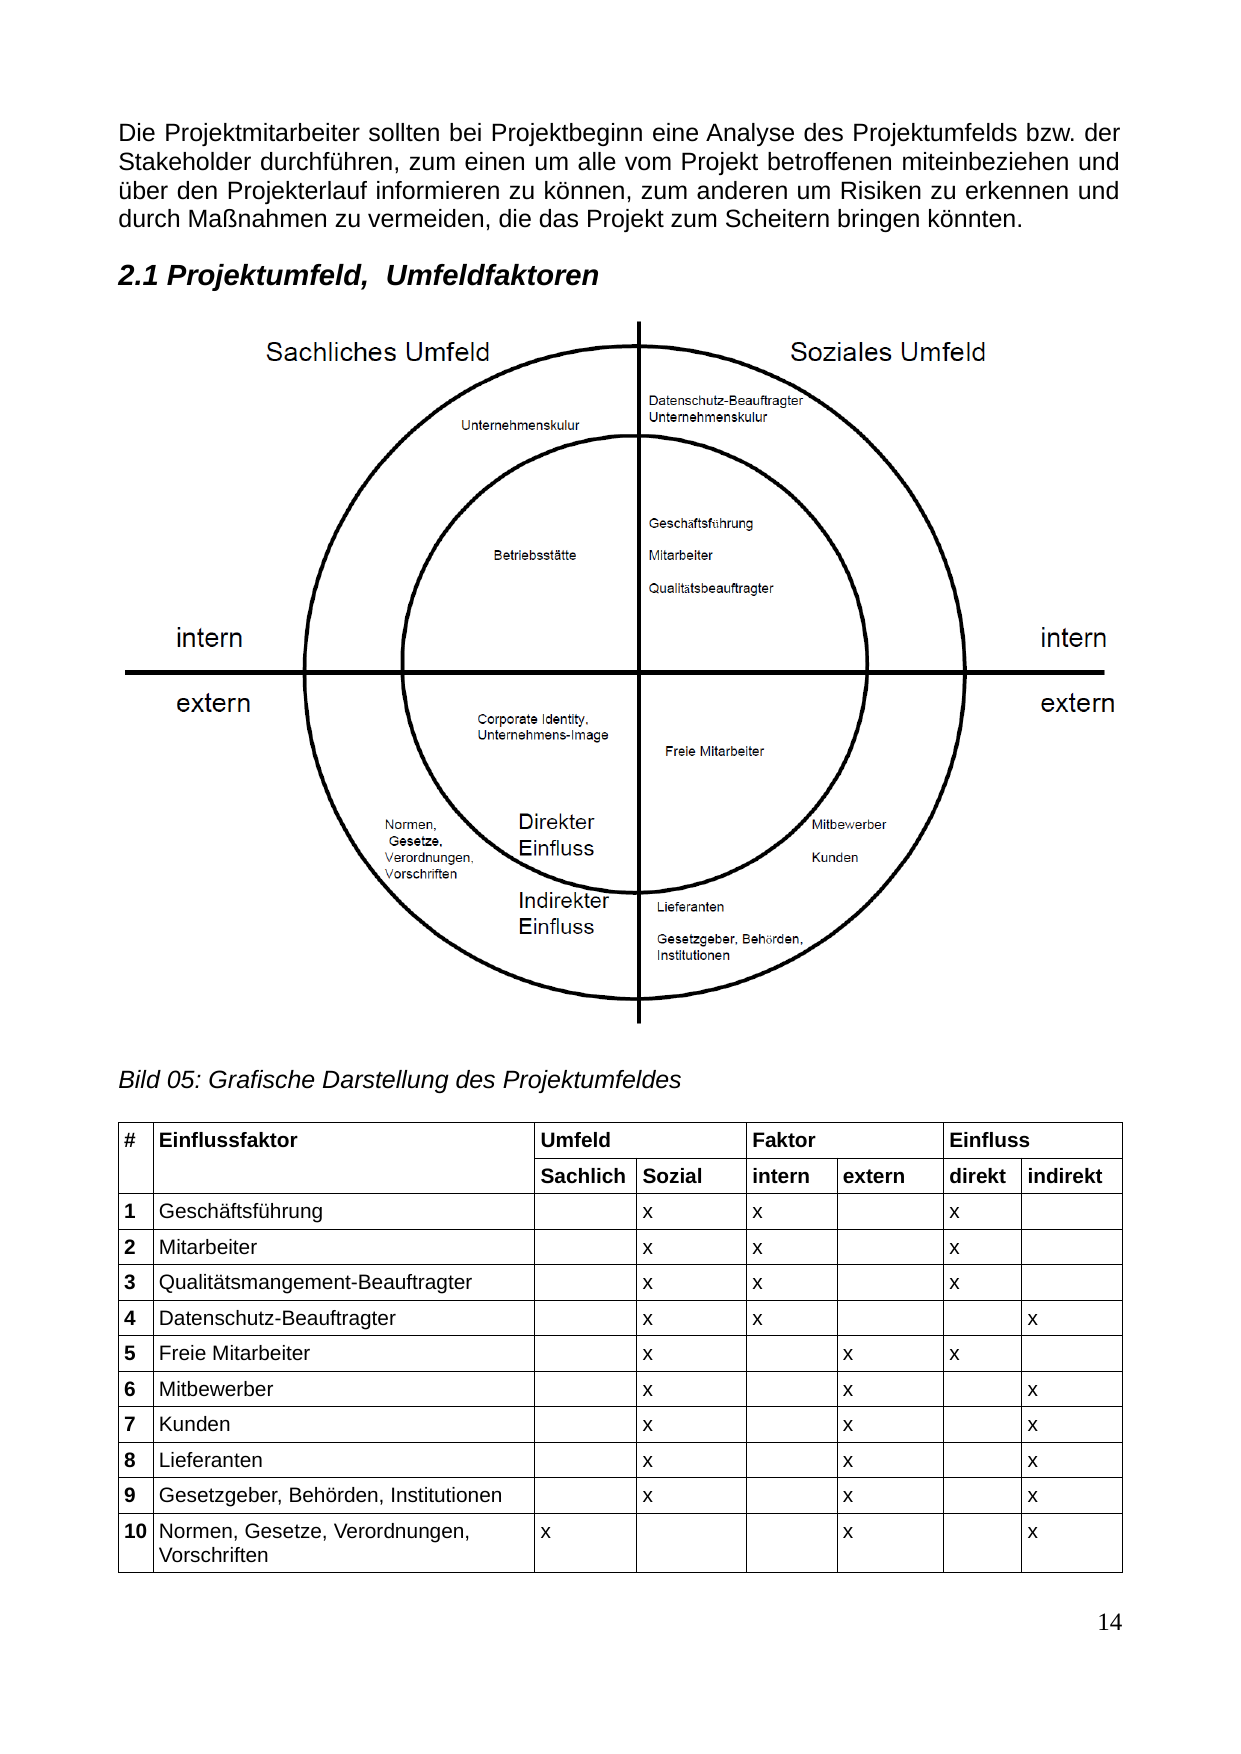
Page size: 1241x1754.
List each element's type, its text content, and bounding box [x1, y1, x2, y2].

table_cell x [838, 1336, 943, 1371]
table_cell direkt [944, 1159, 1021, 1193]
table_cell Lieferanten [154, 1443, 534, 1477]
table_cell x [1022, 1301, 1122, 1335]
table_cell [747, 1514, 837, 1572]
table_cell x [944, 1194, 1021, 1229]
table_cell 3 [119, 1265, 153, 1300]
table_cell x [535, 1514, 636, 1572]
table_cell Mitbewerber [154, 1372, 534, 1406]
table_cell x [1022, 1372, 1122, 1406]
table_cell Kunden [154, 1407, 534, 1442]
text Die Projektmitarbeiter sollten bei Projektbeginn eine Analyse des Projektumfelds bzw. der Stakeholder durchführen, zum einen um alle vom Projekt betroffenen miteinbeziehen und über den Projekterlauf informieren zu können, zum anderen um Risiken zu erkennen und durch Maßnahmen zu vermeiden, die das Projekt zum Scheitern bringen könnten. [118, 118, 1122, 233]
table_cell 4 [119, 1301, 153, 1335]
table_cell [535, 1265, 636, 1300]
table_cell Normen, Gesetze, Verordnungen, Vorschriften [154, 1514, 534, 1572]
table_cell Gesetzgeber, Behörden, Institutionen [154, 1478, 534, 1513]
table_cell [535, 1407, 636, 1442]
table_cell [944, 1301, 1021, 1335]
table_cell 1 [119, 1194, 153, 1229]
table_cell x [944, 1265, 1021, 1300]
table_header Faktor [747, 1123, 943, 1158]
table_cell x [637, 1372, 746, 1406]
table_cell Geschäftsführung [154, 1194, 534, 1229]
table_cell 2 [119, 1230, 153, 1264]
table_cell [535, 1372, 636, 1406]
table_cell [1022, 1230, 1122, 1264]
table_cell x [944, 1230, 1021, 1264]
table_cell x [1022, 1514, 1122, 1572]
table_cell [944, 1407, 1021, 1442]
table_cell x [637, 1336, 746, 1371]
table_cell [535, 1194, 636, 1229]
table_cell [747, 1372, 837, 1406]
table_cell [944, 1514, 1021, 1572]
table_cell 8 [119, 1443, 153, 1477]
table_cell x [637, 1443, 746, 1477]
table_cell [838, 1194, 943, 1229]
text Bild 05: Grafische Darstellung des Projektumfeldes [118, 1064, 1122, 1093]
table_cell Freie Mitarbeiter [154, 1336, 534, 1371]
table_cell indirekt [1022, 1159, 1122, 1193]
table_cell 7 [119, 1407, 153, 1442]
table_cell x [838, 1443, 943, 1477]
table_cell x [838, 1407, 943, 1442]
table_cell [535, 1478, 636, 1513]
table_header Einfluss [944, 1123, 1122, 1158]
table_header Einflussfaktor [154, 1123, 534, 1193]
picture [118, 304, 1122, 1024]
table_cell [637, 1514, 746, 1572]
table_cell [535, 1443, 636, 1477]
table_cell [944, 1478, 1021, 1513]
table_cell [747, 1478, 837, 1513]
table_cell extern [838, 1159, 943, 1193]
table_cell 5 [119, 1336, 153, 1371]
table_cell Mitarbeiter [154, 1230, 534, 1264]
table_cell [838, 1265, 943, 1300]
table_cell [747, 1443, 837, 1477]
table_cell [535, 1301, 636, 1335]
table_cell x [637, 1478, 746, 1513]
table_cell Datenschutz-Beauftragter [154, 1301, 534, 1335]
table_cell [944, 1372, 1021, 1406]
table_cell Qualitätsmangement-Beauftragter [154, 1265, 534, 1300]
table_cell x [944, 1336, 1021, 1371]
table_cell [1022, 1265, 1122, 1300]
table_cell x [838, 1478, 943, 1513]
table_cell [838, 1230, 943, 1264]
table_cell [1022, 1194, 1122, 1229]
table_cell [535, 1230, 636, 1264]
table_cell x [637, 1301, 746, 1335]
table_cell x [747, 1194, 837, 1229]
table_cell x [747, 1265, 837, 1300]
table_cell 10 [119, 1514, 153, 1572]
table_cell x [637, 1230, 746, 1264]
table_cell x [747, 1301, 837, 1335]
table_cell [944, 1443, 1021, 1477]
table_header Umfeld [535, 1123, 746, 1158]
subtitle 2.1 Projektumfeld, Umfeldfaktoren [118, 258, 1122, 292]
table_cell [838, 1301, 943, 1335]
table_cell x [1022, 1443, 1122, 1477]
table_cell x [838, 1514, 943, 1572]
table_cell [535, 1336, 636, 1371]
table_cell 9 [119, 1478, 153, 1513]
table_cell Sachlich [535, 1159, 636, 1193]
table_cell [1022, 1336, 1122, 1371]
table_cell intern [747, 1159, 837, 1193]
table_cell Sozial [637, 1159, 746, 1193]
table_cell [747, 1336, 837, 1371]
table_header # [119, 1123, 153, 1193]
table_cell x [838, 1372, 943, 1406]
table_cell x [637, 1265, 746, 1300]
table_cell x [637, 1194, 746, 1229]
table_cell x [637, 1407, 746, 1442]
table_cell x [747, 1230, 837, 1264]
table_cell [747, 1407, 837, 1442]
table_cell 6 [119, 1372, 153, 1406]
table_cell x [1022, 1407, 1122, 1442]
table_cell x [1022, 1478, 1122, 1513]
